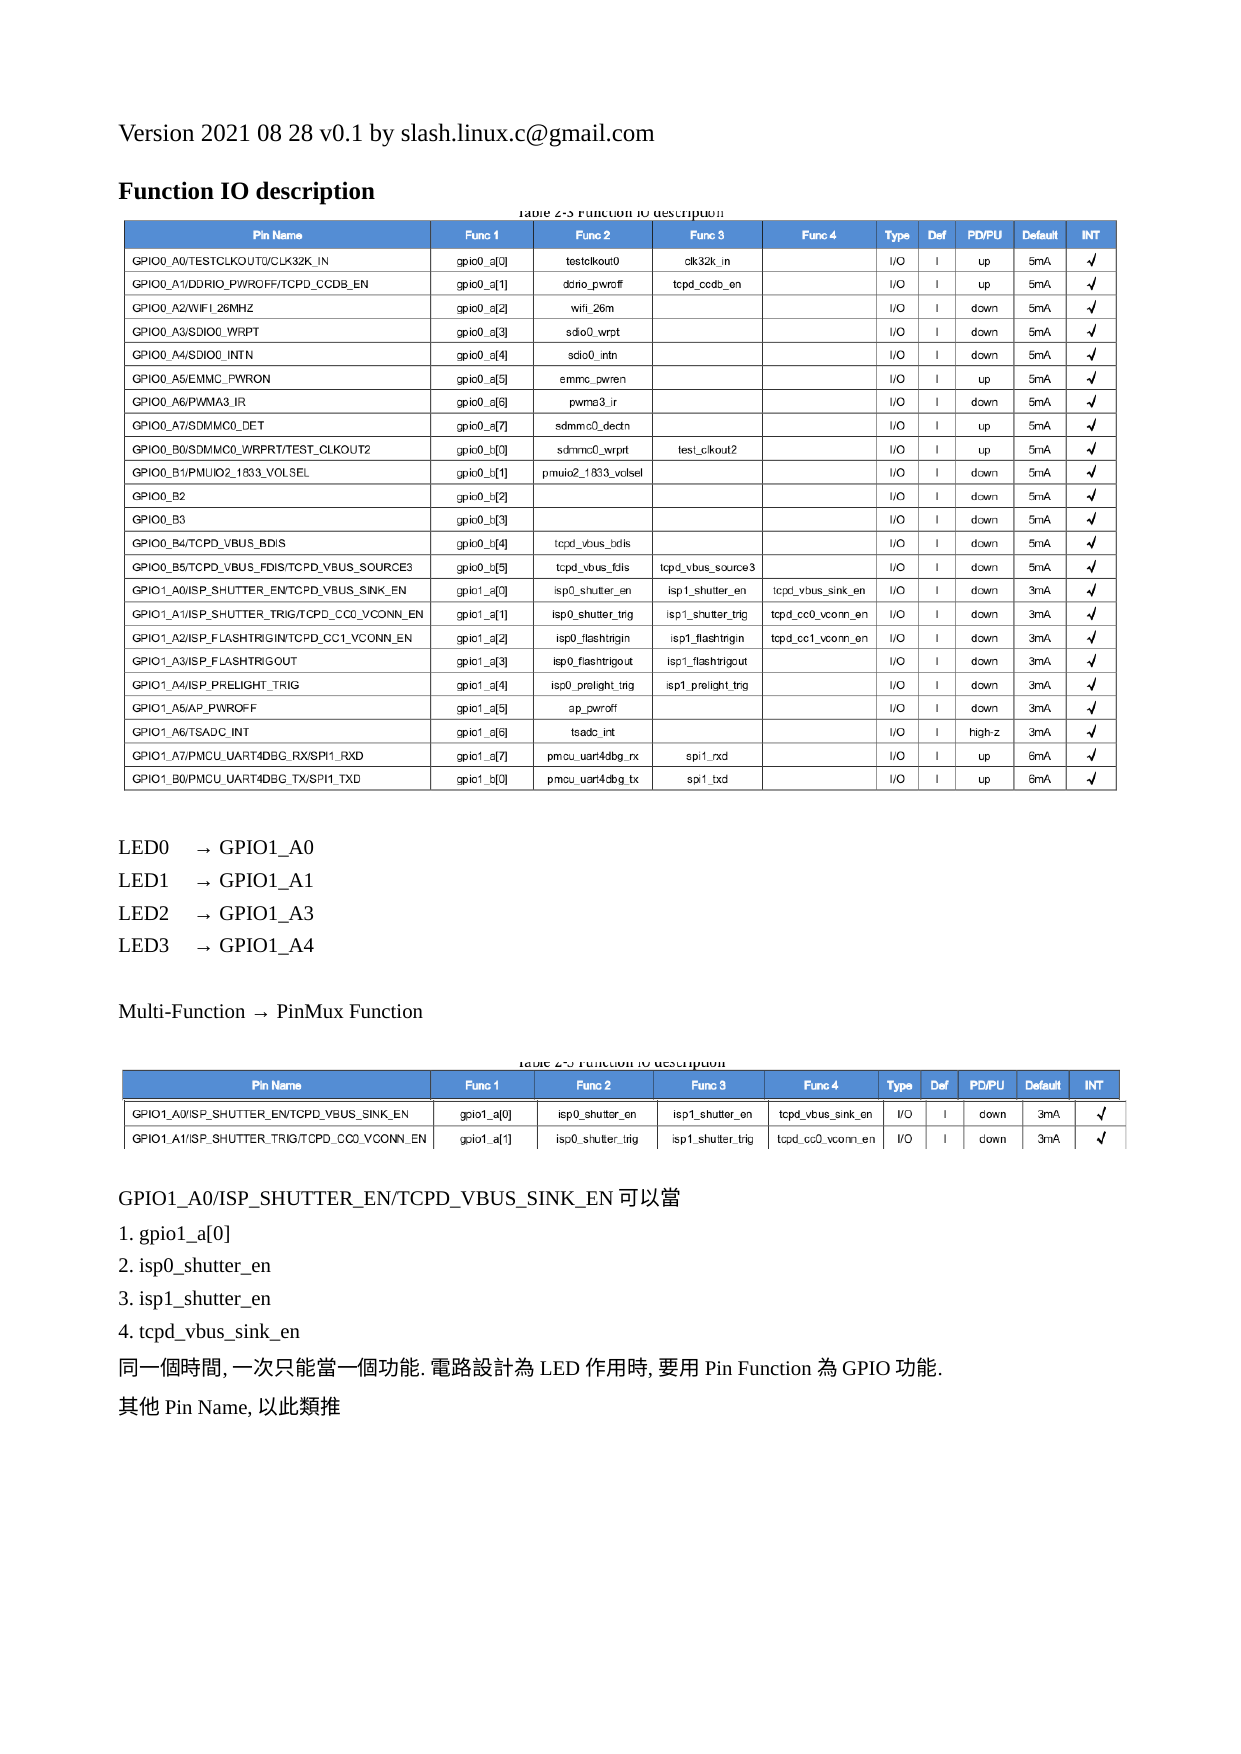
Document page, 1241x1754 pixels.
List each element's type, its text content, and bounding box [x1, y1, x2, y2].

text 4. tcpd_vbus_sink_en [118, 1319, 1122, 1343]
picture [118, 1062, 1127, 1149]
text 2. isp0_shutter_en [118, 1253, 1122, 1277]
text LED1 → GPIO1_A1 [118, 868, 1122, 892]
text Function IO description [118, 176, 1122, 205]
text GPIO1_A0/ISP_SHUTTER_EN/TCPD_VBUS_SINK_EN 可以當 [118, 1182, 1122, 1212]
text 1. gpio1_a[0] [118, 1221, 1122, 1244]
picture [118, 211, 1123, 798]
text LED2 → GPIO1_A3 [118, 901, 1122, 925]
text 其他 Pin Name, 以此類推 [118, 1390, 1122, 1420]
text 3. isp1_shutter_en [118, 1286, 1122, 1310]
text Multi-Function → PinMux Function [118, 999, 1122, 1023]
text LED3 → GPIO1_A4 [118, 933, 1122, 957]
text LED0 → GPIO1_A0 [118, 835, 1122, 859]
text 同一個時間, 一次只能當一個功能. 電路設計為 LED 作用時, 要用 Pin Function 為GPIO 功能. [118, 1351, 1122, 1382]
